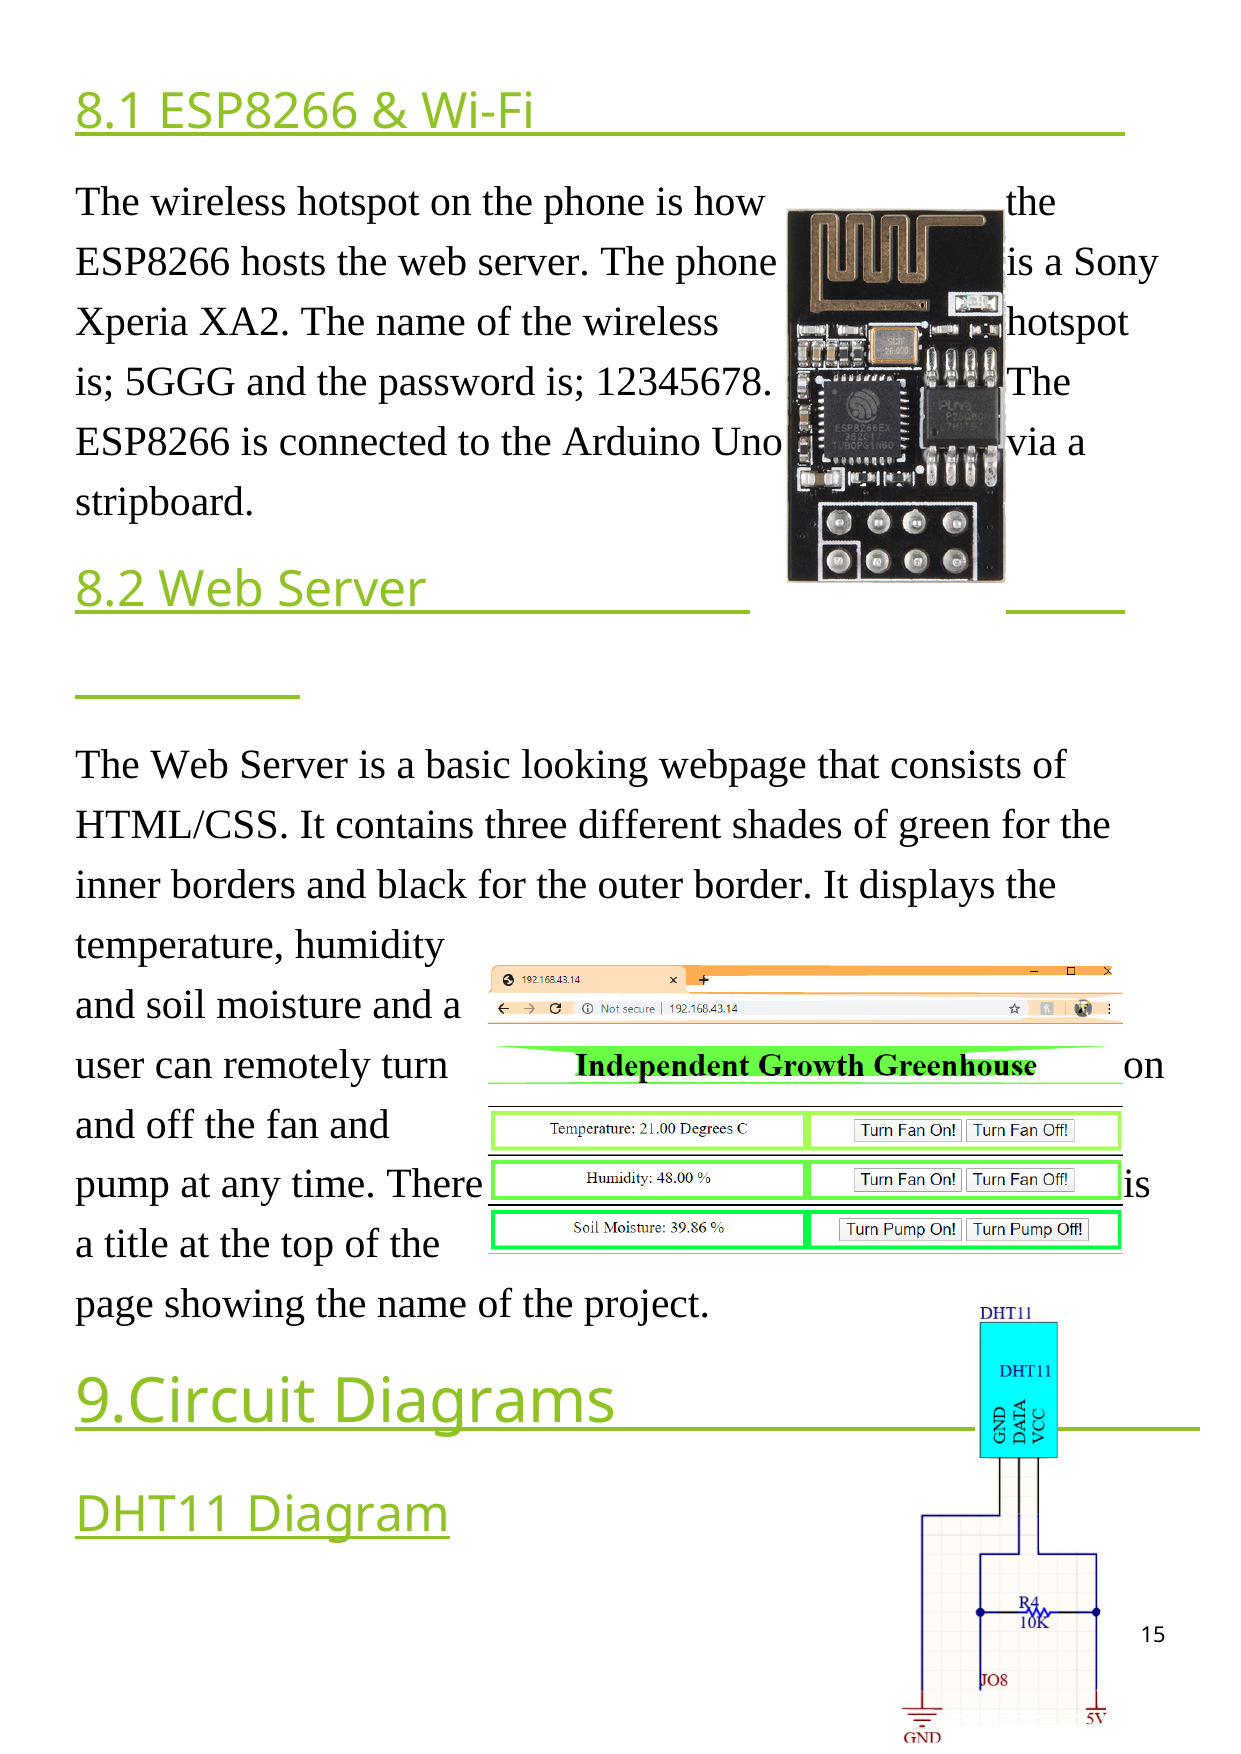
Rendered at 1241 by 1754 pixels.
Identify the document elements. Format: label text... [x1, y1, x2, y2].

text The wireless hotspot on the phone is how the ESP8266 hosts the web server. The phone is a Sony Xperia XA2. The name of the wireless hotspot is; 5GGG and the password is; 12345678. The ESP8266 is connected to the Arduino Uno via a stripboard. [75, 177, 1165, 524]
text 8.1 ESP8266 & Wi-Fi [75, 75, 1165, 143]
text 9.Circuit Diagrams [75, 1355, 978, 1440]
text [1058, 1355, 1165, 1427]
text [1040, 1478, 1165, 1546]
text The Web Server is a basic looking webpage that consists of HTML/CSS. It contains three different shades of green for the inner borders and black for the outer border. It displays the temperature, humidity and soil moisture and a user can remotely turn on and off the fan and pump at any time. There is a title at the top of the page showing the name of the project. [75, 740, 1165, 1327]
text 8.2 Web Server [75, 553, 1165, 706]
text DHT11 Diagram [75, 1478, 996, 1546]
text [1058, 1431, 1165, 1440]
